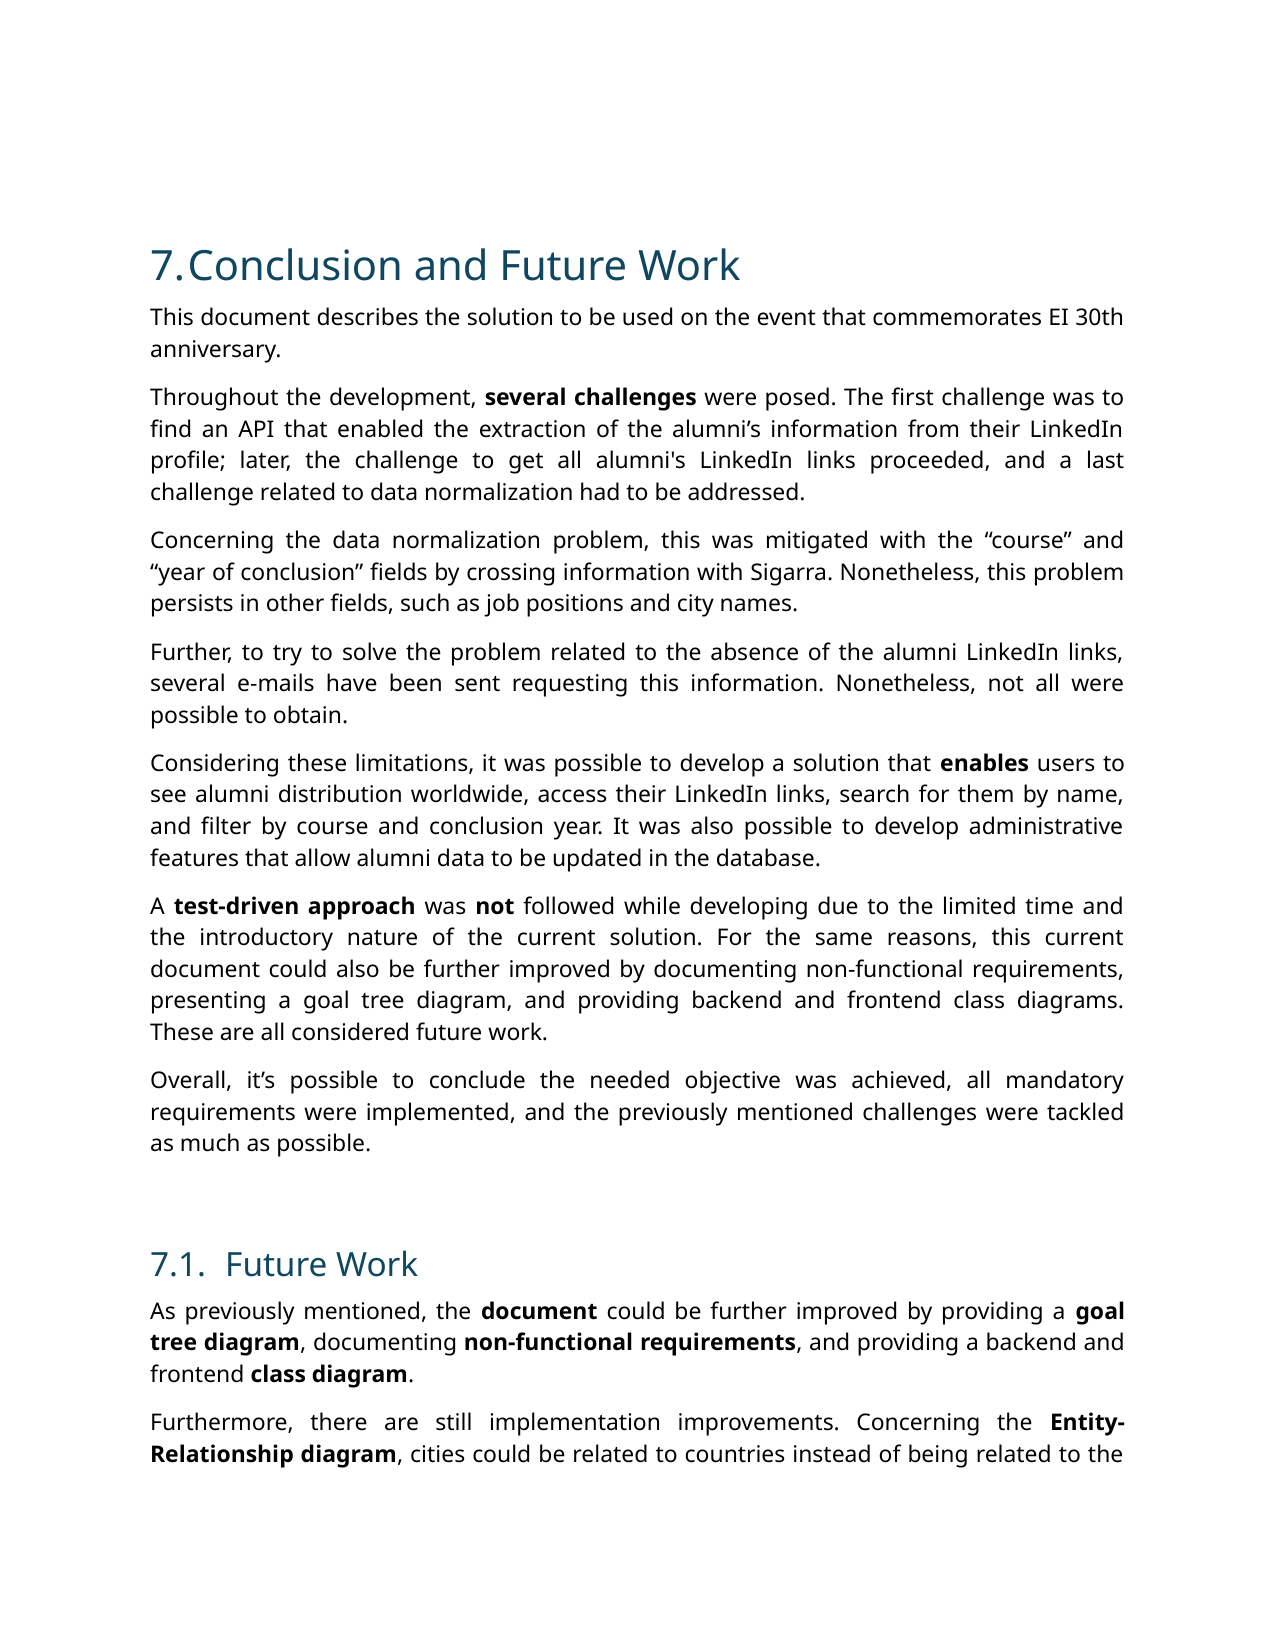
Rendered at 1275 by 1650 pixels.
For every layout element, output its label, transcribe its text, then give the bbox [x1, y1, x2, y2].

subtitle Future Work [150, 1240, 1125, 1286]
text A test-driven approach was not followed while developing due to the limited time and the introductory nature of the current solution. For the same reasons, this current document could also be further improved by documenting non-functional requirements, presenting a goal tree diagram, and providing backend and frontend class diagrams. These are all considered future work. [150, 890, 1125, 1047]
text This document describes the solution to be used on the event that commemorates EI 30th anniversary. [150, 301, 1125, 364]
subtitle Conclusion and Future Work [150, 236, 1125, 292]
text Throughout the development, several challenges were posed. The first challenge was to find an API that enabled the extraction of the alumni’s information from their LinkedIn profile; later, the challenge to get all alumni's LinkedIn links proceeded, and a last challenge related to data normalization had to be addressed. [150, 381, 1125, 507]
text Overall, it’s possible to conclude the needed objective was achieved, all mandatory requirements were implemented, and the previously mentioned challenges were tackled as much as possible. [150, 1064, 1125, 1158]
text As previously mentioned, the document could be further improved by providing a goal tree diagram, documenting non-functional requirements, and providing a backend and frontend class diagram. [150, 1294, 1125, 1389]
text Furthermore, there are still implementation improvements. Concerning the Entity-Relationship diagram, cities could be related to countries instead of being related to the [150, 1406, 1125, 1469]
text Further, to try to solve the problem related to the absence of the alumni LinkedIn links, several e-mails have been sent requesting this information. Nonetheless, not all were possible to obtain. [150, 635, 1125, 730]
text Considering these limitations, it was possible to develop a solution that enables users to see alumni distribution worldwide, access their LinkedIn links, search for them by name, and filter by course and conclusion year. It was also possible to develop administrative features that allow alumni data to be updated in the database. [150, 747, 1125, 873]
text Concerning the data normalization problem, this was mitigated with the “course” and “year of conclusion” fields by crossing information with Sigarra. Nonetheless, this problem persists in other fields, such as job positions and city names. [150, 524, 1125, 618]
